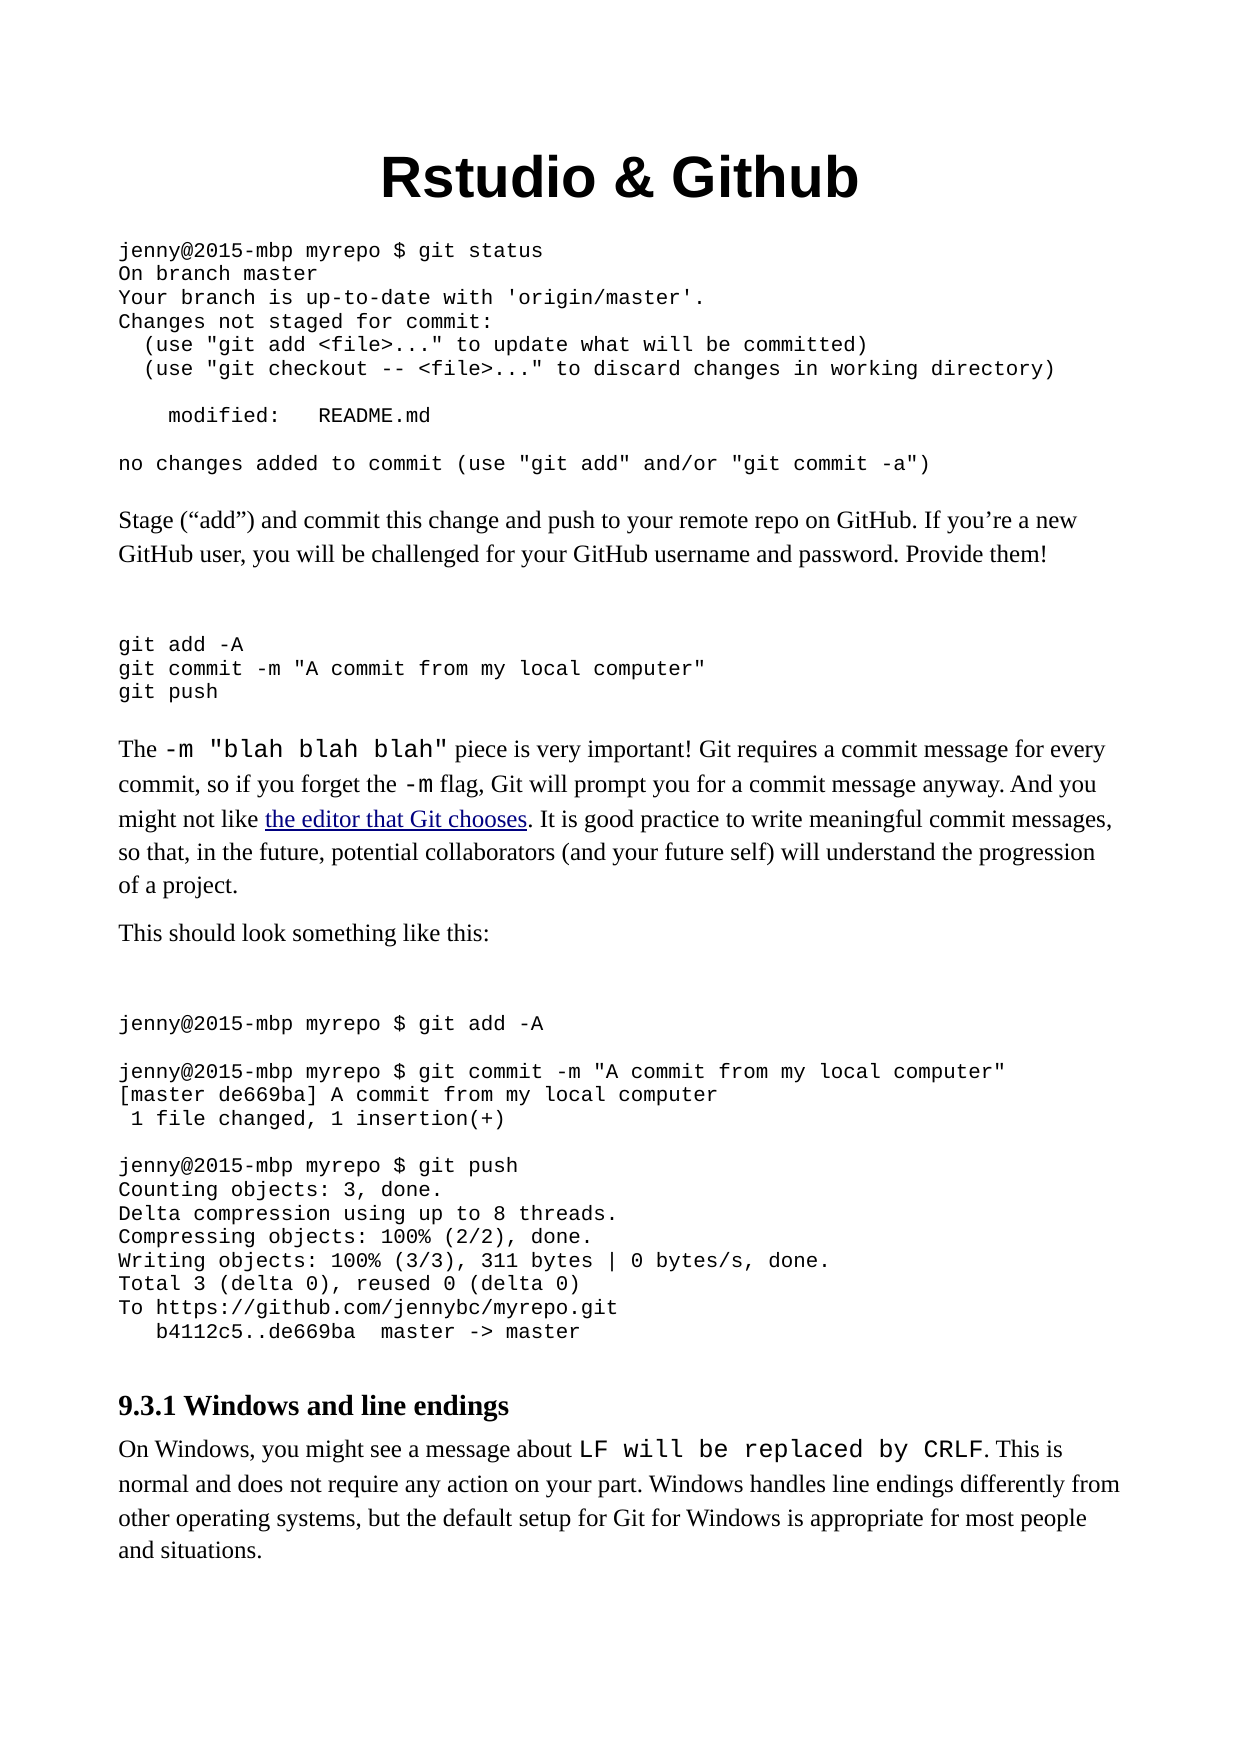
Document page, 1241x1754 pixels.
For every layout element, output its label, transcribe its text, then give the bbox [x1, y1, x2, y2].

text Counting objects: 3, done. [118, 1179, 1122, 1202]
text This should look something like this: [118, 918, 1122, 947]
text b4112c5..de669ba master -> master [118, 1321, 1122, 1344]
text git push [118, 681, 1122, 705]
text Delta compression using up to 8 threads. [118, 1202, 1122, 1226]
text git commit -m "A commit from my local computer" [118, 657, 1122, 681]
text (use "git add <file>..." to update what will be committed) [118, 334, 1122, 358]
text jenny@2015-mbp myrepo $ git commit -m "A commit from my local computer" [118, 1061, 1122, 1084]
text The -m "blah blah blah" piece is very important! Git requires a commit message for every commit, so if you forget the -m flag, Git will prompt you for a commit message anyway. And you might not like the editor that Git chooses. It is good practice to write meaningful commit messages, so that, in the future, potential collaborators (and your future self) will understand the progression of a project. [118, 734, 1122, 899]
text no changes added to commit (use "git add" and/or "git commit -a") [118, 452, 1122, 476]
text [master de669ba] A commit from my local computer [118, 1084, 1122, 1108]
text Your branch is up-to-date with 'origin/master'. [118, 287, 1122, 311]
text Writing objects: 100% (3/3), 311 bytes | 0 bytes/s, done. [118, 1250, 1122, 1273]
text Compressing objects: 100% (2/2), done. [118, 1226, 1122, 1250]
text jenny@2015-mbp myrepo $ git status [118, 240, 1122, 263]
text On branch master [118, 263, 1122, 287]
subtitle 9.3.1 Windows and line endings [118, 1388, 1122, 1422]
text Stage (“add”) and commit this change and push to your remote repo on GitHub. If you’re a new GitHub user, you will be challenged for your GitHub username and password. Provide them! [118, 506, 1122, 567]
text Changes not staged for commit: [118, 311, 1122, 334]
text Total 3 (delta 0), reused 0 (delta 0) [118, 1273, 1122, 1297]
text (use "git checkout -- <file>..." to discard changes in working directory) [118, 358, 1122, 382]
text jenny@2015-mbp myrepo $ git add -A [118, 1013, 1122, 1037]
text 1 file changed, 1 insertion(+) [118, 1108, 1122, 1132]
text To https://github.com/jennybc/myrepo.git [118, 1297, 1122, 1321]
text jenny@2015-mbp myrepo $ git push [118, 1155, 1122, 1179]
text git add -A [118, 634, 1122, 657]
text modified: README.md [118, 405, 1122, 429]
text On Windows, you might see a message about LF will be replaced by CRLF. This is normal and does not require any action on your part. Windows handles line endings differently from other operating systems, but the default setup for Git for Windows is appropriate for most people and situations. [118, 1434, 1122, 1564]
